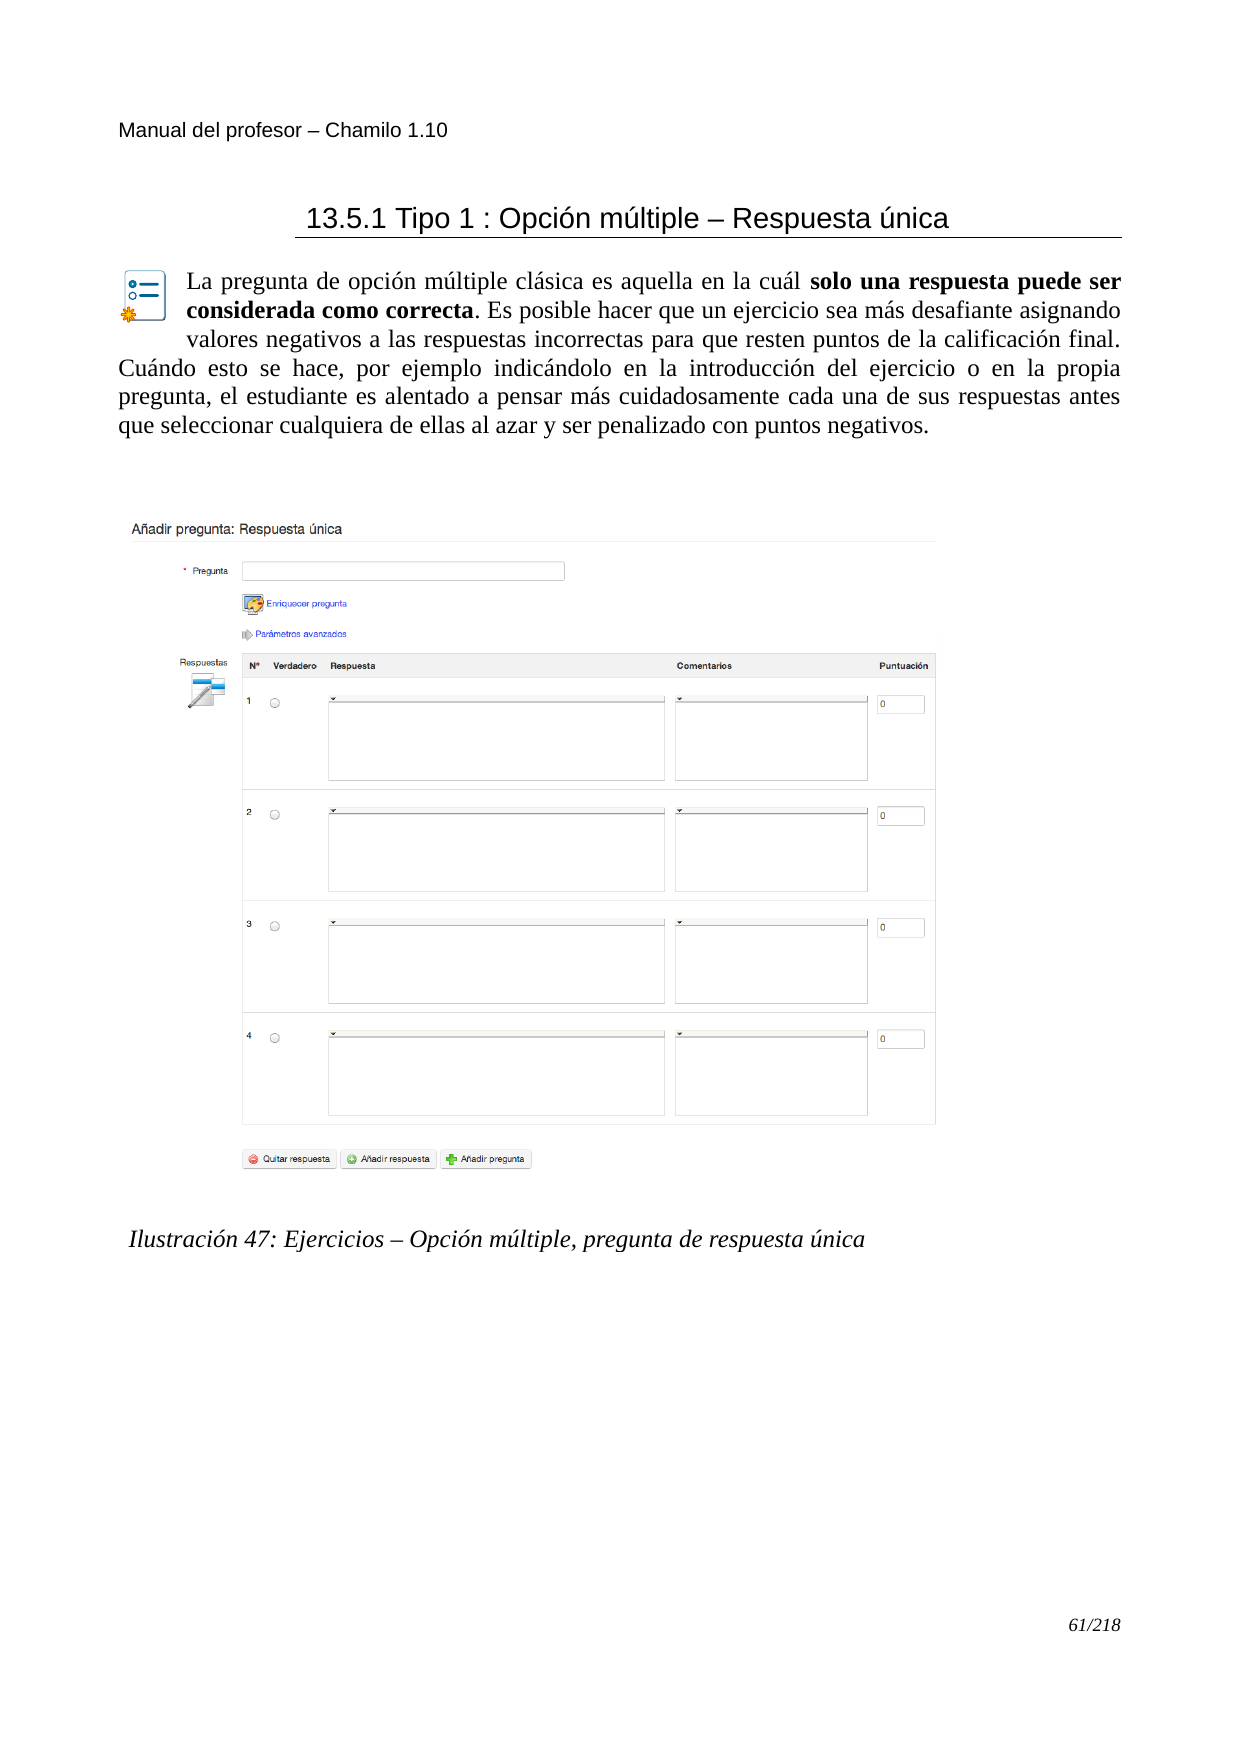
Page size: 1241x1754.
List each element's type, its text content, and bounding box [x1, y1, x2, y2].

text La pregunta de opción múltiple clásica es aquella en la cuál solo una respuesta puede ser considerada como correcta. Es posible hacer que un ejercicio sea más desafiante asignando valores negativos a las respuestas incorrectas para que resten puntos de la calificación final. Cuándo esto se hace, por ejemplo indicándolo en la introducción del ejercicio o en la propia pregunta, el estudiante es alentado a pensar más cuidadosamente cada una de sus respuestas antes que seleccionar cualquiera de ellas al azar y ser penalizado con puntos negativos. [118, 266, 1122, 439]
text Ilustración 47: Ejercicios – Opción múltiple, pregunta de respuesta única [128, 1224, 1129, 1252]
subtitle Tipo 1 : Opción múltiple – Respuesta única [295, 201, 1122, 237]
picture [128, 521, 939, 1170]
